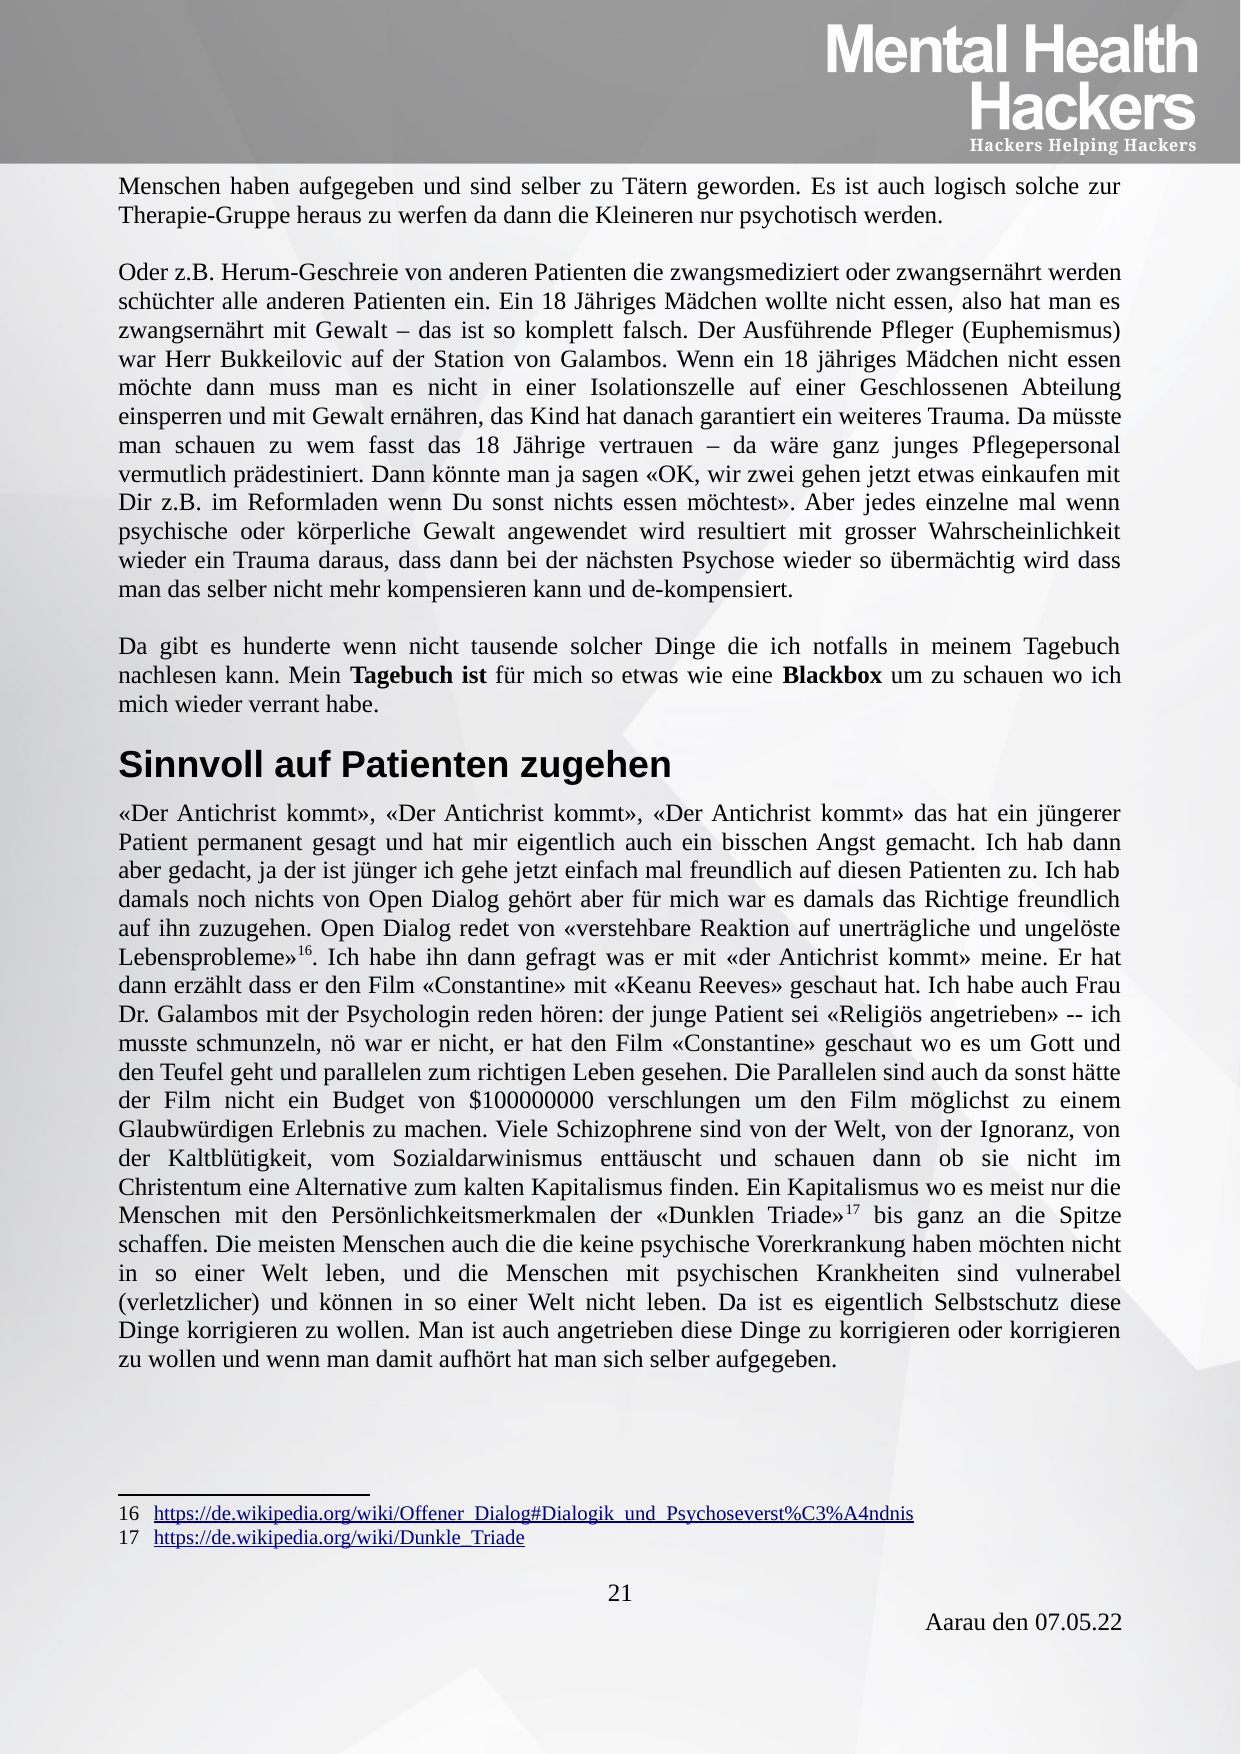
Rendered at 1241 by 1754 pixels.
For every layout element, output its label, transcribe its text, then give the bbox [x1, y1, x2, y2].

text Da gibt es hunderte wenn nicht tausende solcher Dinge die ich notfalls in meinem Tagebuch nachlesen kann. Mein Tagebuch ist für mich so etwas wie eine Blackbox um zu schauen wo ich mich wieder verrant habe. [118, 631, 1122, 717]
text «Der Antichrist kommt», «Der Antichrist kommt», «Der Antichrist kommt» das hat ein jüngerer Patient permanent gesagt und hat mir eigentlich auch ein bisschen Angst gemacht. Ich hab dann aber gedacht, ja der ist jünger ich gehe jetzt einfach mal freundlich auf diesen Patienten zu. Ich hab damals noch nichts von Open Dialog gehört aber für mich war es damals das Richtige freundlich auf ihn zuzugehen. Open Dialog redet von «verstehbare Reaktion auf unerträgliche und ungelöste Lebensprobleme». Ich habe ihn dann gefragt was er mit «der Antichrist kommt» meine. Er hat dann erzählt dass er den Film «Constantine» mit «Keanu Reeves» geschaut hat. Ich habe auch Frau Dr. Galambos mit der Psychologin reden hören: der junge Patient sei «Religiös angetrieben» -- ich musste schmunzeln, nö war er nicht, er hat den Film «Constantine» geschaut wo es um Gott und den Teufel geht und parallelen zum richtigen Leben gesehen. Die Parallelen sind auch da sonst hätte der Film nicht ein Budget von $100000000 verschlungen um den Film möglichst zu einem Glaubwürdigen Erlebnis zu machen. Viele Schizophrene sind von der Welt, von der Ignoranz, von der Kaltblütigkeit, vom Sozialdarwinismus enttäuscht und schauen dann ob sie nicht im Christentum eine Alternative zum kalten Kapitalismus finden. Ein Kapitalismus wo es meist nur die Menschen mit den Persönlichkeitsmerkmalen der «Dunklen Triade» bis ganz an die Spitze schaffen. Die meisten Menschen auch die die keine psychische Vorerkrankung haben möchten nicht in so einer Welt leben, und die Menschen mit psychischen Krankheiten sind vulnerabel (verletzlicher) und können in so einer Welt nicht leben. Da ist es eigentlich Selbstschutz diese Dinge korrigieren zu wollen. Man ist auch angetrieben diese Dinge zu korrigieren oder korrigieren zu wollen und wenn man damit aufhört hat man sich selber aufgegeben. [118, 798, 1122, 1373]
text Menschen haben aufgegeben und sind selber zu Tätern geworden. Es ist auch logisch solche zur Therapie-Gruppe heraus zu werfen da dann die Kleineren nur psychotisch werden. [118, 171, 1122, 229]
subtitle Sinnvoll auf Patienten zugehen [118, 742, 1122, 786]
text https://de.wikipedia.org/wiki/Offener_Dialog#Dialogik_und_Psychoseverst%C3%A4ndnis [118, 1501, 1122, 1525]
picture [0, 0, 1241, 1754]
text Oder z.B. Herum-Geschreie von anderen Patienten die zwangsmediziert oder zwangsernährt werden schüchter alle anderen Patienten ein. Ein 18 Jähriges Mädchen wollte nicht essen, also hat man es zwangsernährt mit Gewalt – das ist so komplett falsch. Der Ausführende Pfleger (Euphemismus) war Herr Bukkeilovic auf der Station von Galambos. Wenn ein 18 jähriges Mädchen nicht essen möchte dann muss man es nicht in einer Isolationszelle auf einer Geschlossenen Abteilung einsperren und mit Gewalt ernähren, das Kind hat danach garantiert ein weiteres Trauma. Da müsste man schauen zu wem fasst das 18 Jährige vertrauen – da wäre ganz junges Pflegepersonal vermutlich prädestiniert. Dann könnte man ja sagen «OK, wir zwei gehen jetzt etwas einkaufen mit Dir z.B. im Reformladen wenn Du sonst nichts essen möchtest». Aber jedes einzelne mal wenn psychische oder körperliche Gewalt angewendet wird resultiert mit grosser Wahrscheinlichkeit wieder ein Trauma daraus, dass dann bei der nächsten Psychose wieder so übermächtig wird dass man das selber nicht mehr kompensieren kann und de-kompensiert. [118, 257, 1122, 602]
text https://de.wikipedia.org/wiki/Dunkle_Triade [118, 1525, 1122, 1549]
